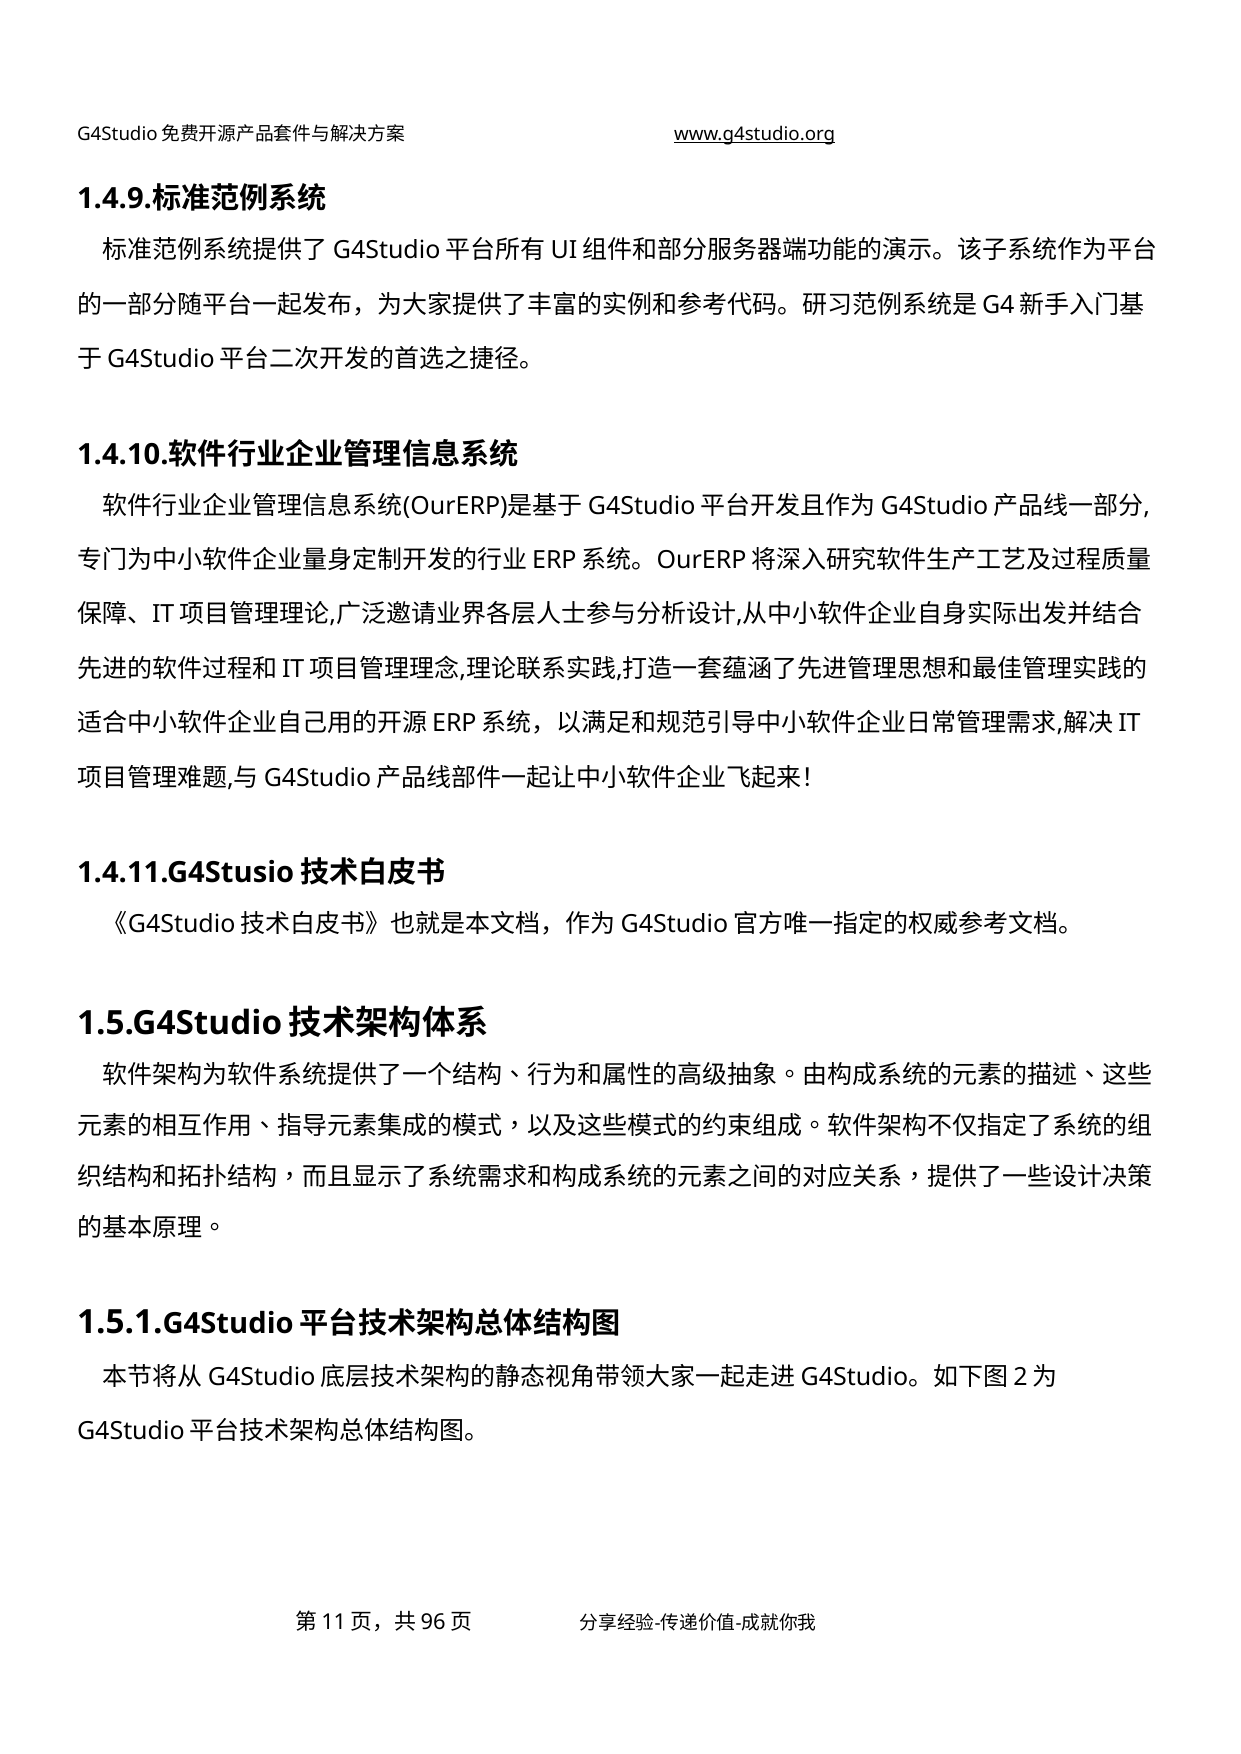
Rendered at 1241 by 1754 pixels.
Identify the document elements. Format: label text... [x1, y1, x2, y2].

text 标准范例系统提供了G4Studio平台所有UI组件和部分服务器端功能的演示。该子系统作为平台的一部分随平台一起发布，为大家提供了丰富的实例和参考代码。研习范例系统是G4新手入门基于G4Studio平台二次开发的首选之捷径。 [77, 230, 1163, 375]
text 本节将从G4Studio底层技术架构的静态视角带领大家一起走进G4Studio。如下图2为G4Studio平台技术架构总体结构图。 [77, 1356, 1163, 1447]
subtitle 1.5.G4Studio技术架构体系 [77, 996, 1163, 1044]
subtitle 1.4.10.软件行业企业管理信息系统 [77, 430, 1163, 473]
text 软件架构为软件系统提供了一个结构、行为和属性的高级抽象。由构成系统的元素的描述、这些元素的相互作用、指导元素集成的模式，以及这些模式的约束组成。软件架构不仅指定了系统的组织结构和拓扑结构，而且显示了系统需求和构成系统的元素之间的对应关系，提供了一些设计决策的基本原理。 [77, 1057, 1163, 1244]
text 《G4Studio技术白皮书》也就是本文档，作为G4Studio官方唯一指定的权威参考文档。 [77, 904, 1163, 940]
subtitle 1.5.1.G4Studio平台技术架构总体结构图 [77, 1298, 1163, 1344]
text 软件行业企业管理信息系统(OurERP)是基于G4Studio平台开发且作为G4Studio产品线一部分,专门为中小软件企业量身定制开发的行业ERP系统。OurERP将深入研究软件生产工艺及过程质量保障、IT项目管理理论,广泛邀请业界各层人士参与分析设计,从中小软件企业自身实际出发并结合先进的软件过程和IT项目管理理念,理论联系实践,打造一套蕴涵了先进管理思想和最佳管理实践的适合中小软件企业自己用的开源ERP系统，以满足和规范引导中小软件企业日常管理需求,解决IT项目管理难题,与G4Studio产品线部件一起让中小软件企业飞起来！ [77, 485, 1163, 793]
subtitle 1.4.11.G4Stusio技术白皮书 [77, 849, 1163, 891]
subtitle 1.4.9.标准范例系统 [77, 175, 1163, 217]
